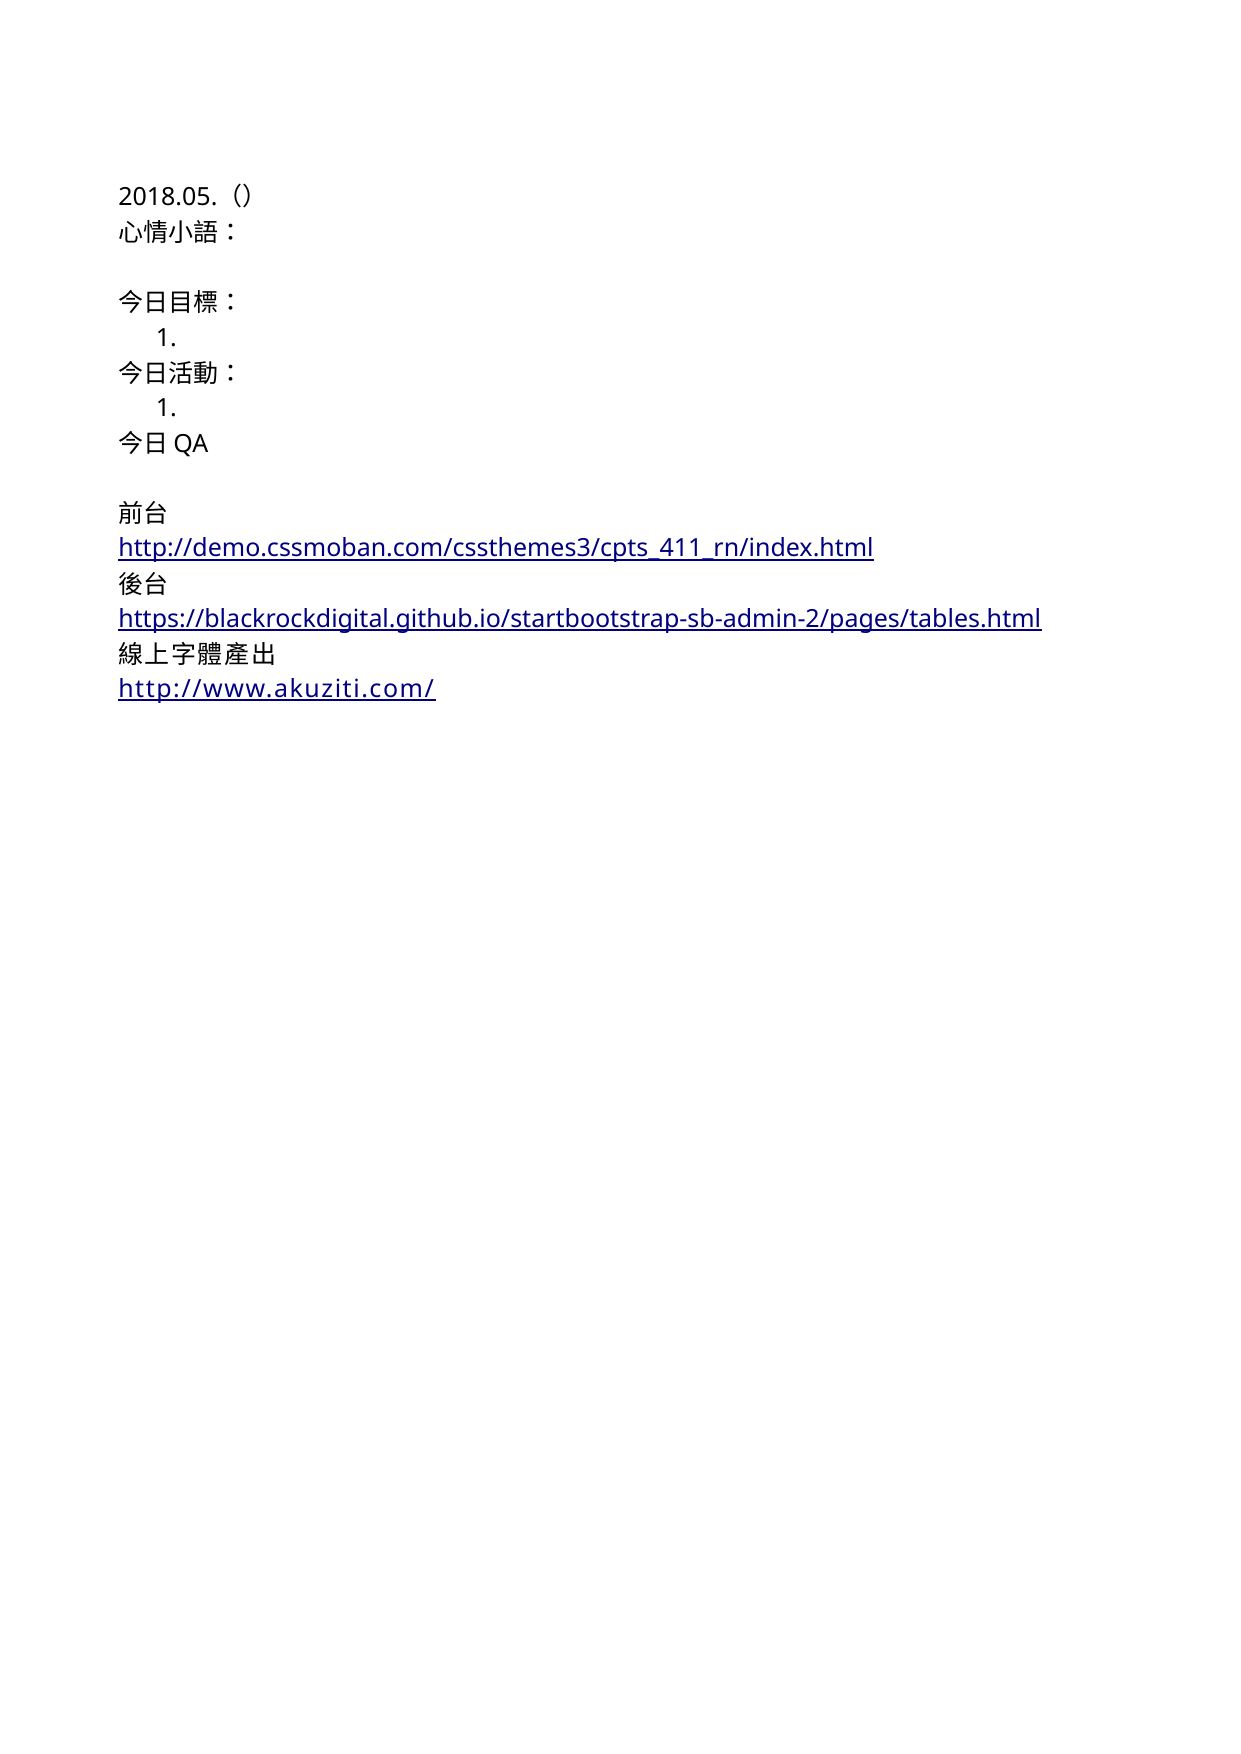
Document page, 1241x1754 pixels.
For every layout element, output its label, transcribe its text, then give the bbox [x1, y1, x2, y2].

text 後台 [118, 564, 1122, 600]
text 今日活動： [118, 353, 1122, 389]
text 心情小語： [118, 213, 1122, 249]
text 線上字體產出 [118, 634, 1122, 671]
text 前台 [118, 494, 1122, 530]
text 今日QA [118, 423, 1122, 460]
text http://demo.cssmoban.com/cssthemes3/cpts_411_rn/index.html [118, 530, 1122, 564]
text http://www.akuziti.com/ [118, 671, 1122, 705]
text 2018.05.（） [118, 176, 1122, 213]
text https://blackrockdigital.github.io/startbootstrap-sb-admin-2/pages/tables.html [118, 600, 1122, 634]
text 今日目標： [118, 283, 1122, 319]
